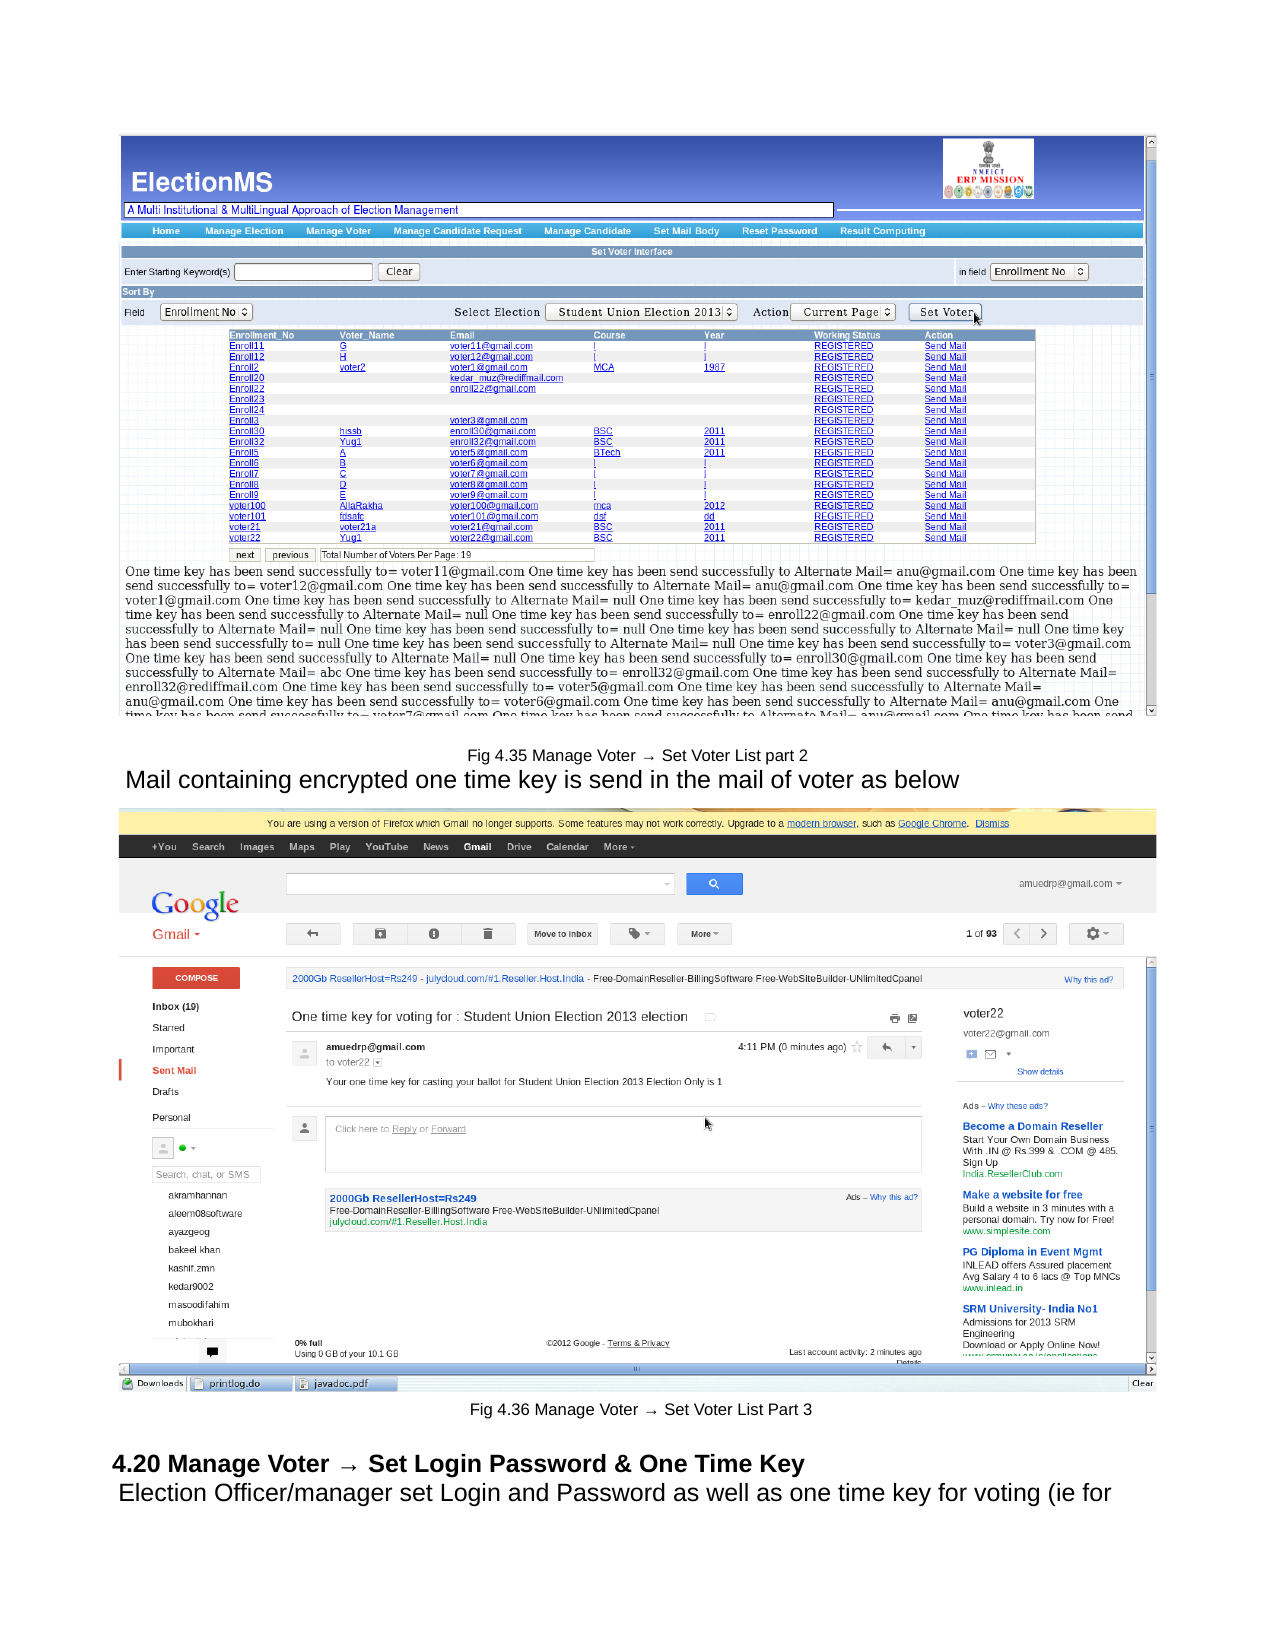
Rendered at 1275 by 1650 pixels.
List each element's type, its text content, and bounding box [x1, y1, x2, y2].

picture [118, 808, 1157, 1392]
text Election Officer/manager set Login and Password as well as one time key for voting (ie for [118, 1478, 1157, 1507]
picture [118, 132, 1157, 716]
text 4.20 Manage Voter → Set Login Password & One Time Key [112, 1449, 1157, 1478]
text Fig 4.35 Manage Voter → Set Voter List part 2 [118, 744, 1157, 765]
text Fig 4.36 Manage Voter → Set Voter List Part 3 [118, 1392, 1157, 1420]
text Mail containing encrypted one time key is send in the mail of voter as below [118, 765, 1157, 794]
text [118, 794, 1157, 808]
